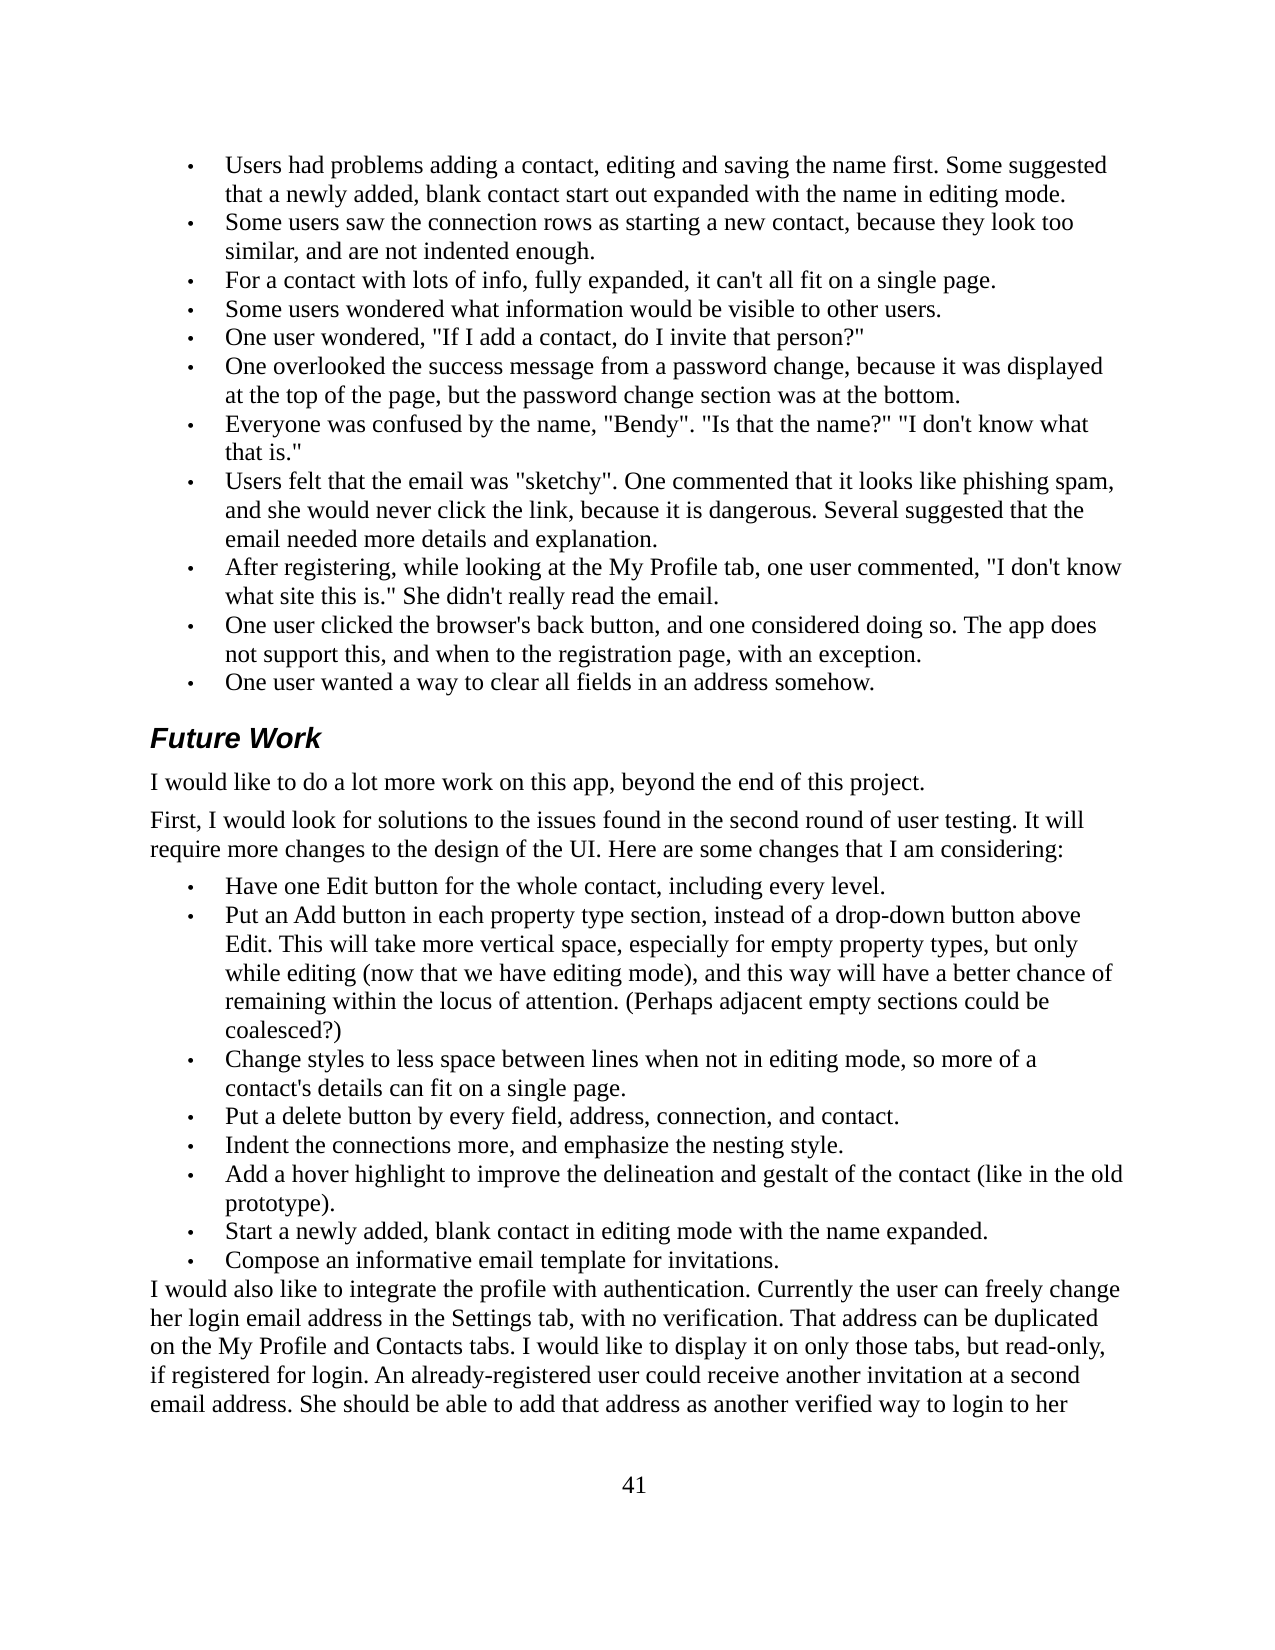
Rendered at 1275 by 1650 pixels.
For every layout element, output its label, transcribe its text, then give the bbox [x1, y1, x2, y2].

list Indent the connections more, and emphasize the nesting style. [187, 1130, 1125, 1159]
list Users felt that the email was "sketchy". One commented that it looks like phishing spam, and she would never click the link, because it is dangerous. Several suggested that the email needed more details and explanation. [187, 466, 1125, 552]
list Add a hover highlight to improve the delineation and gestalt of the contact (like in the old prototype). [187, 1159, 1125, 1216]
list Put a delete button by every field, address, connection, and contact. [187, 1101, 1125, 1130]
list After registering, while looking at the My Profile tab, one user commented, "I don't know what site this is." She didn't really read the email. [187, 552, 1125, 610]
list Have one Edit button for the whole contact, including every level. [187, 871, 1125, 900]
list One user wanted a way to clear all fields in an address somehow. [187, 667, 1125, 696]
subtitle Future Work [150, 721, 1125, 755]
list For a contact with lots of info, fully expanded, it can't all fit on a single page. [187, 265, 1125, 294]
list One user clicked the browser's back button, and one considered doing so. The app does not support this, and when to the registration page, with an exception. [187, 610, 1125, 667]
list Some users wondered what information would be visible to other users. [187, 294, 1125, 322]
list Users had problems adding a contact, editing and saving the name first. Some suggested that a newly added, blank contact start out expanded with the name in editing mode. [187, 150, 1125, 207]
list Change styles to less space between lines when not in editing mode, so more of a contact's details can fit on a single page. [187, 1044, 1125, 1101]
text I would like to do a lot more work on this app, beyond the end of this project. [150, 767, 1125, 796]
list Everyone was confused by the name, "Bendy". "Is that the name?" "I don't know what that is." [187, 409, 1125, 466]
list One overlooked the success message from a password change, because it was displayed at the top of the page, but the password change section was at the bottom. [187, 351, 1125, 409]
list Start a newly added, blank contact in editing mode with the name expanded. [187, 1216, 1125, 1245]
list One user wondered, "If I add a contact, do I invite that person?" [187, 322, 1125, 351]
text First, I would look for solutions to the issues found in the second round of user testing. It will require more changes to the design of the UI. Here are some changes that I am considering: [150, 805, 1125, 862]
list Compose an informative email template for invitations. [187, 1245, 1125, 1274]
list Put an Add button in each property type section, instead of a drop-down button above Edit. This will take more vertical space, especially for empty property types, but only while editing (now that we have editing mode), and this way will have a better chance of remaining within the locus of attention. (Perhaps adjacent empty sections could be coalesced?) [187, 900, 1125, 1044]
list Some users saw the connection rows as starting a new contact, because they look too similar, and are not indented enough. [187, 207, 1125, 265]
text I would also like to integrate the profile with authentication. Currently the user can freely change her login email address in the Settings tab, with no verification. That address can be duplicated on the My Profile and Contacts tabs. I would like to display it on only those tabs, but read-only, if registered for login. An already-registered user could receive another invitation at a second email address. She should be able to add that address as another verified way to login to her [150, 1274, 1125, 1418]
